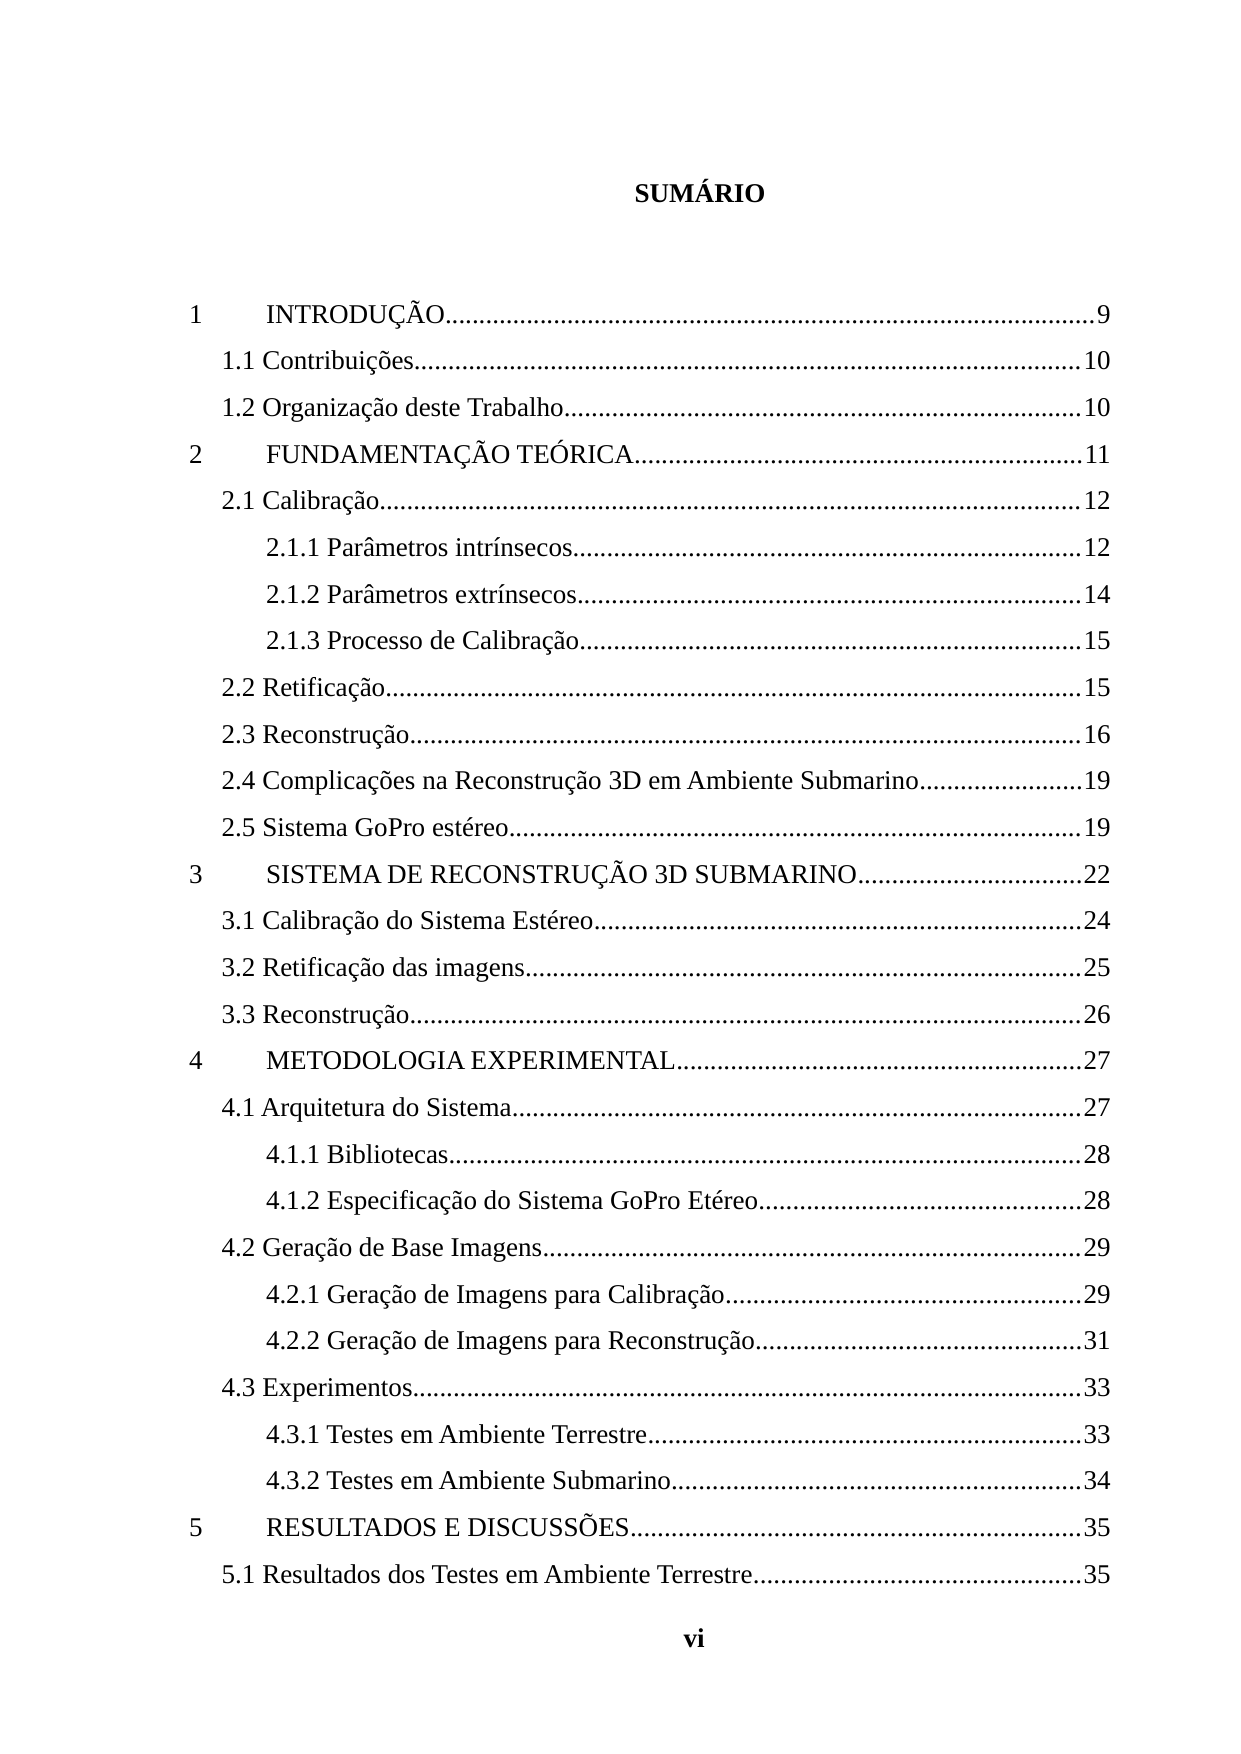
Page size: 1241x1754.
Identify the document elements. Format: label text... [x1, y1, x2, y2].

text 2.1.3 Processo de Calibração 15 [266, 624, 1110, 656]
text 4.3 Experimentos 33 [221, 1371, 1110, 1402]
text 2.5 Sistema GoPro estéreo 19 [221, 811, 1110, 842]
text 4 METODOLOGIA EXPERIMENTAL 27 [189, 1044, 1110, 1076]
text 4.2.1 Geração de Imagens para Calibração 29 [266, 1278, 1110, 1309]
text 3 sistema de RECONSTRUÇÃO 3D submarino 22 [189, 858, 1110, 889]
text 1 INTRODUÇÃO 9 [189, 298, 1110, 329]
text 1.1 Contribuições 10 [221, 344, 1110, 376]
text 2.1.1 Parâmetros intrínsecos 12 [266, 531, 1110, 562]
text 2.2 Retificação 15 [221, 671, 1110, 702]
text 1.2 Organização deste Trabalho 10 [221, 391, 1110, 422]
text 4.1 Arquitetura do Sistema 27 [221, 1091, 1110, 1122]
text 5.1 Resultados dos Testes em Ambiente Terrestre 35 [221, 1558, 1110, 1589]
text 4.3.2 Testes em Ambiente Submarino 34 [266, 1464, 1110, 1496]
text 5 RESULTADOS E DISCUSSÕES 35 [189, 1511, 1110, 1542]
text 3.2 Retificação das imagens 25 [221, 951, 1110, 982]
text 2.3 Reconstrução 16 [221, 718, 1110, 749]
text 4.1.1 Bibliotecas 28 [266, 1138, 1110, 1169]
text 4.2 Geração de Base Imagens 29 [221, 1231, 1110, 1262]
text 2 FUNDAMENTAÇÃO TEÓRICA 11 [189, 438, 1110, 469]
text 4.2.2 Geração de Imagens para Reconstrução 31 [266, 1324, 1110, 1356]
subtitle SUMÁRIO [189, 177, 1122, 208]
text 2.1.2 Parâmetros extrínsecos 14 [266, 578, 1110, 609]
text 2.1 Calibração 12 [221, 484, 1110, 516]
text 3.1 Calibração do Sistema Estéreo 24 [221, 904, 1110, 936]
text 3.3 Reconstrução 26 [221, 998, 1110, 1029]
text 4.1.2 Especificação do Sistema GoPro Etéreo 28 [266, 1184, 1110, 1216]
text 2.4 Complicações na Reconstrução 3D em Ambiente Submarino 19 [221, 764, 1110, 796]
text 4.3.1 Testes em Ambiente Terrestre 33 [266, 1418, 1110, 1449]
